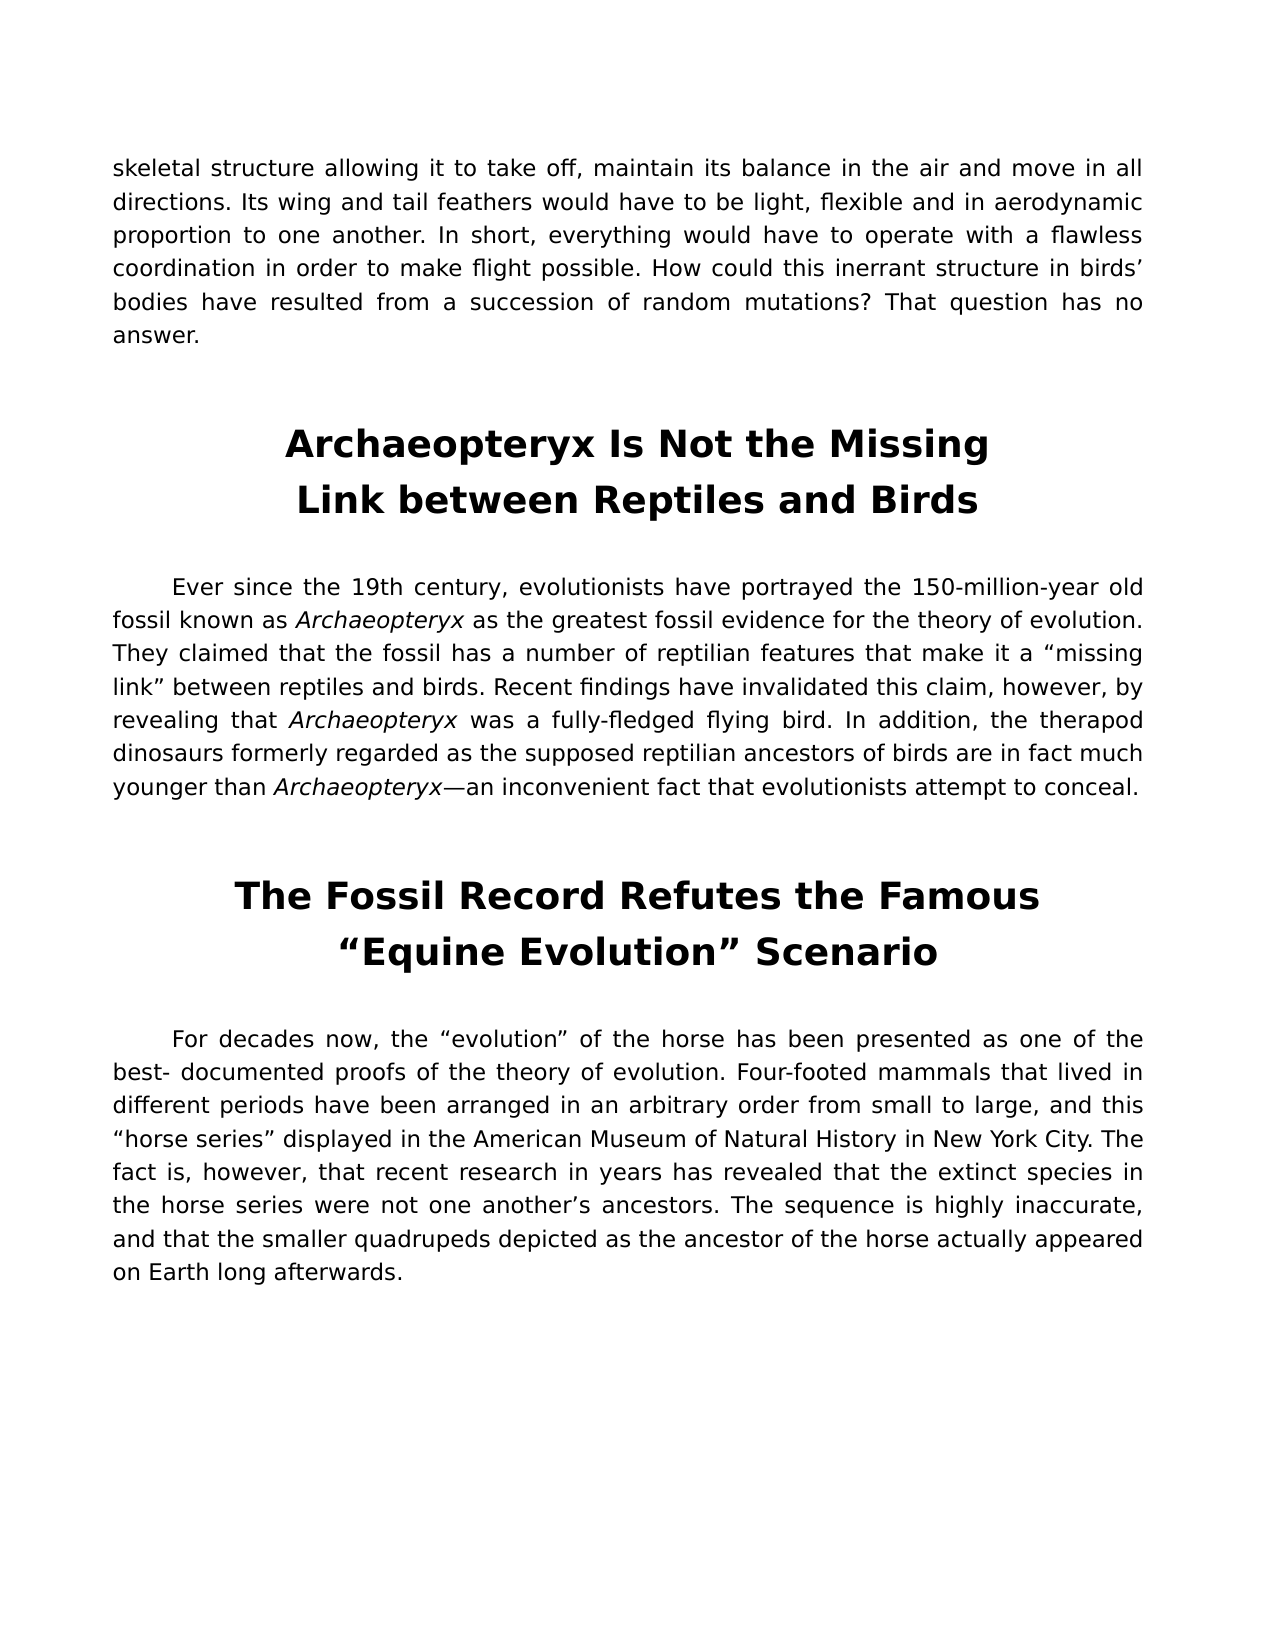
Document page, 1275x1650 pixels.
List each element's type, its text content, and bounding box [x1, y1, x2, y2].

subtitle Archaeopteryx Is Not the Missing [112, 423, 1162, 467]
text For decades now, the “evolution” of the horse has been presented as one of the best- documented proofs of the theory of evolution. Four-footed mammals that lived in different periods have been arranged in an arbitrary order from small to large, and this “horse series” displayed in the American Museum of Natural History in New York City. The fact is, however, that recent research in years has revealed that the extinct species in the horse series were not one another’s ancestors. The sequence is highly inaccurate, and that the smaller quadrupeds depicted as the ancestor of the horse actually appeared on Earth long afterwards. [112, 1020, 1145, 1287]
text skeletal structure allowing it to take off, maintain its balance in the air and move in all directions. Its wing and tail feathers would have to be light, flexible and in aerodynamic proportion to one another. In short, everything would have to operate with a flawless coordination in order to make flight possible. How could this inerrant structure in birds’ bodies have resulted from a succession of random mutations? That question has no answer. [112, 150, 1145, 350]
subtitle “Equine Evolution” Scenario [112, 931, 1162, 974]
subtitle Link between Reptiles and Birds [112, 479, 1162, 523]
text Ever since the 19th century, evolutionists have portrayed the 150-million-year old fossil known as Archaeopteryx as the greatest fossil evidence for the theory of evolution. They claimed that the fossil has a number of reptilian features that make it a “missing link” between reptiles and birds. Recent findings have invalidated this claim, however, by revealing that Archaeopteryx was a fully-fledged flying bird. In addition, the therapod dinosaurs formerly regarded as the supposed reptilian ancestors of birds are in fact much younger than Archaeopteryx—an inconvenient fact that evolutionists attempt to conceal. [112, 568, 1145, 802]
subtitle The Fossil Record Refutes the Famous [112, 875, 1162, 918]
